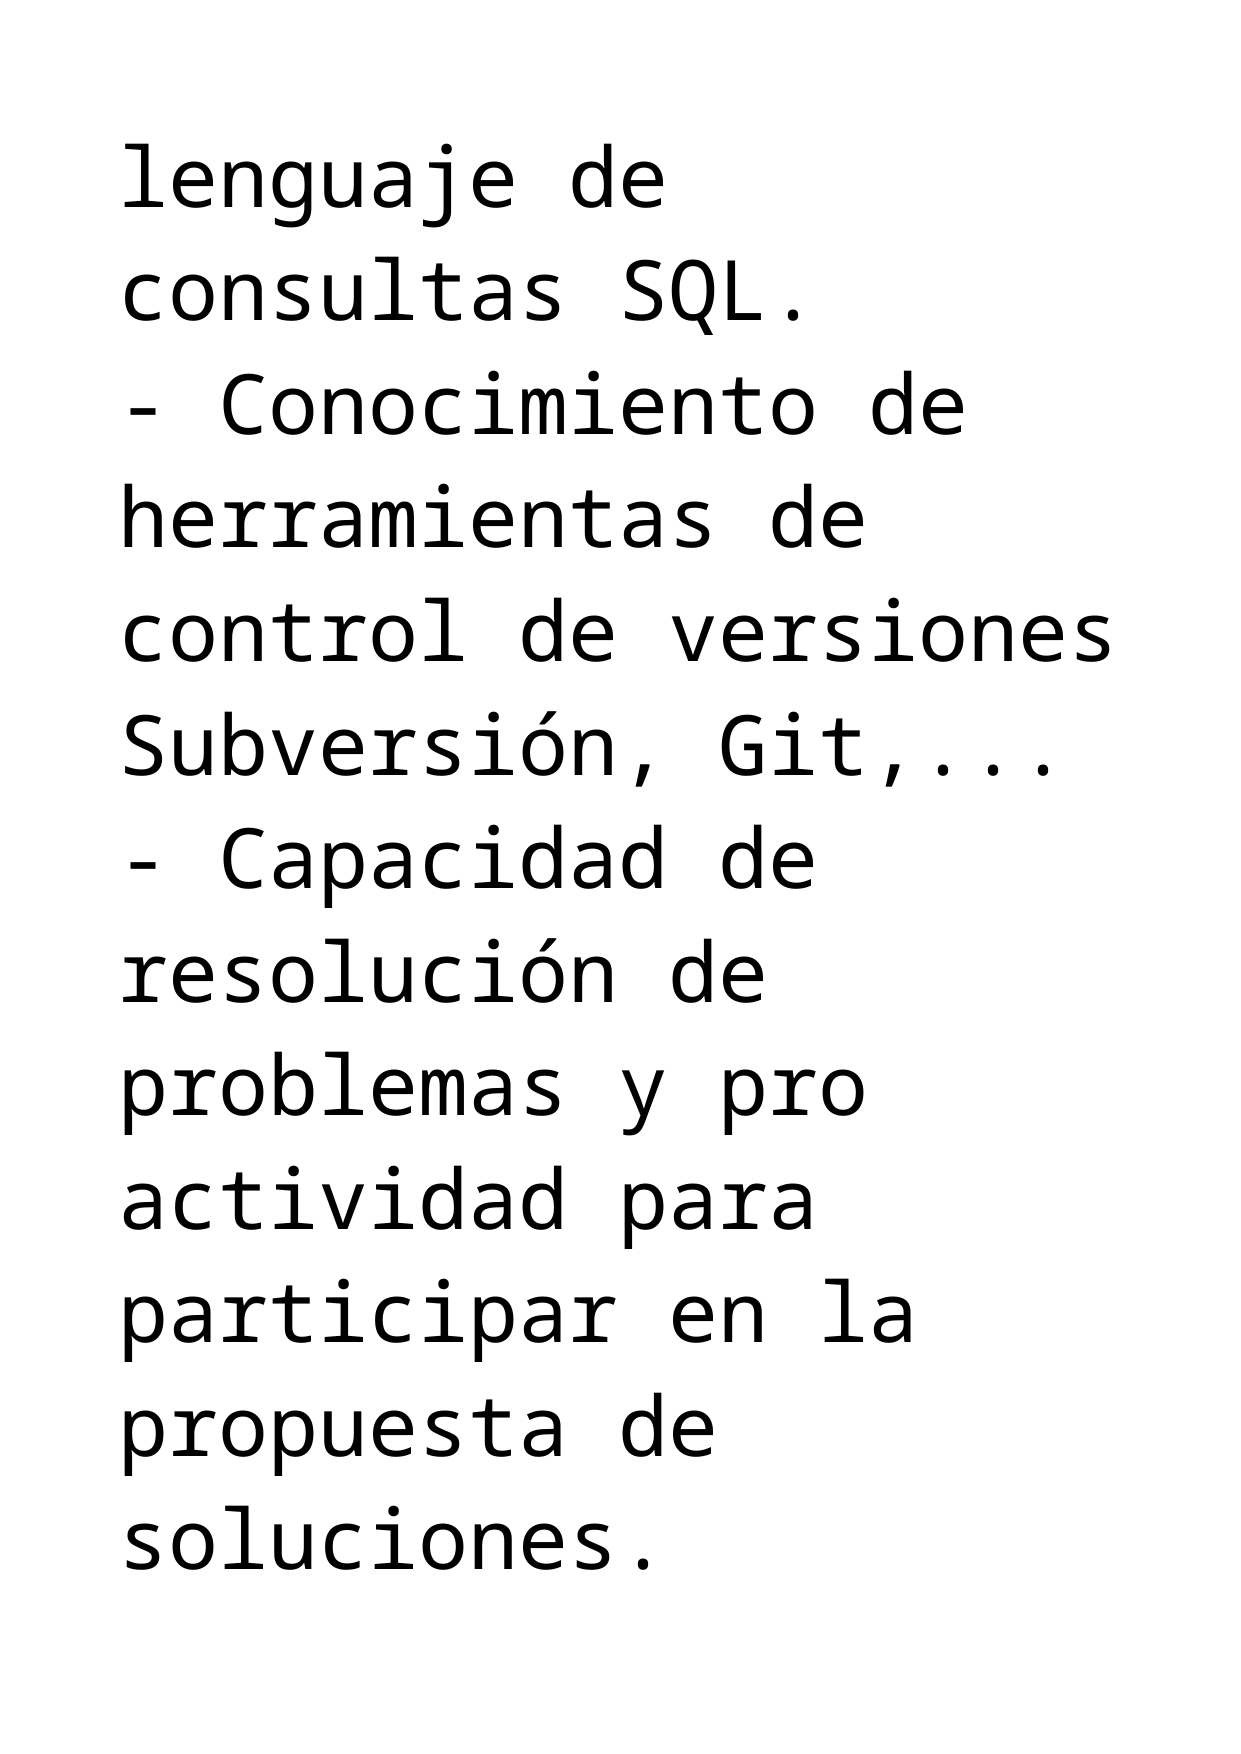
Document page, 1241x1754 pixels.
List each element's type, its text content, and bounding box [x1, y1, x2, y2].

text - Capacidad de resolución de problemas y pro actividad para participar en la propuesta de soluciones. [118, 799, 1122, 1594]
text lenguaje de consultas SQL. [118, 118, 1122, 345]
text - Conocimiento de herramientas de control de versiones Subversión, Git,... [118, 345, 1122, 799]
